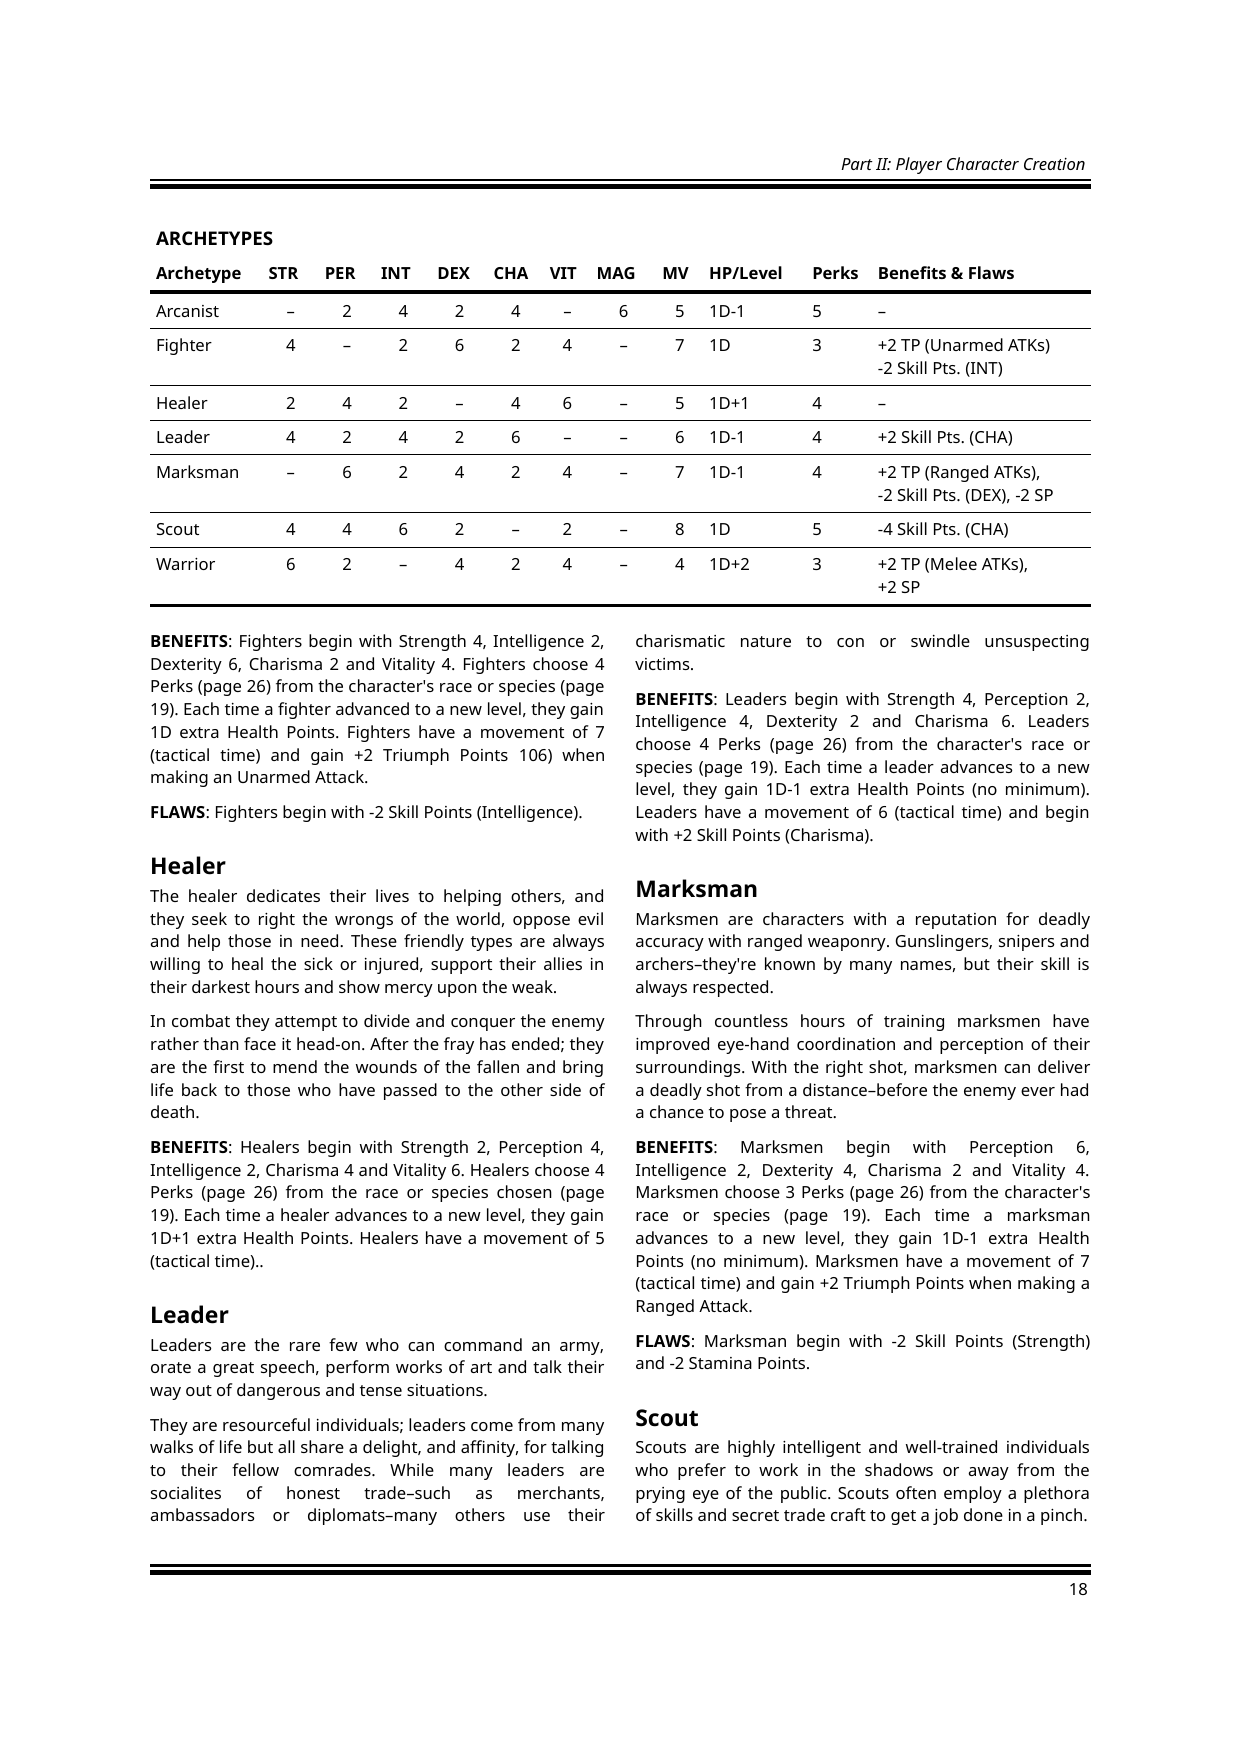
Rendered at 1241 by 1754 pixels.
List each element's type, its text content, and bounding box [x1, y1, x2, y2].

table_cell 4 [319, 386, 375, 420]
table_cell 4 [656, 548, 703, 604]
table_cell 2 [375, 329, 431, 385]
table_cell 4 [263, 329, 319, 385]
table_cell 2 [431, 421, 487, 454]
table_cell STR [263, 256, 319, 290]
text The healer dedicates their lives to helping others, and they seek to right the wrongs of the world, oppose evil and help those in need. These friendly types are always willing to heal the sick or injured, support their allies in their darkest hours and show mercy upon the weak. [150, 884, 605, 998]
table_cell 6 [591, 294, 656, 328]
table_cell Archetype [150, 256, 262, 290]
table_cell INT [375, 256, 431, 290]
table_cell 8 [656, 513, 703, 546]
table_cell 2 [375, 455, 431, 512]
table_header Archetypes [150, 219, 1091, 256]
table_cell +2 TP (Unarmed ATKs) -2 Skill Pts. (INT) [872, 329, 1091, 385]
table_cell 6 [263, 548, 319, 604]
table_cell DEX [431, 256, 487, 290]
table_cell 2 [544, 513, 591, 546]
table_cell Fighter [150, 329, 262, 385]
table_cell – [591, 513, 656, 546]
table_cell Scout [150, 513, 262, 546]
table_cell – [591, 386, 656, 420]
table_cell Leader [150, 421, 262, 454]
table_cell 6 [544, 386, 591, 420]
table_cell – [319, 329, 375, 385]
table_cell Healer [150, 386, 262, 420]
text FLAWS: Fighters begin with -2 Skill Points (Intelligence). [150, 801, 605, 823]
table_cell Warrior [150, 548, 262, 604]
text Leaders are the rare few who can command an army, orate a great speech, perform works of art and talk their way out of dangerous and tense situations. [150, 1333, 605, 1401]
table_cell – [431, 386, 487, 420]
table_cell – [591, 329, 656, 385]
table_cell 7 [656, 455, 703, 512]
text Through countless hours of training marksmen have improved eye-hand coordination and perception of their surroundings. With the right shot, marksmen can deliver a deadly shot from a distance–before the enemy ever had a chance to pose a threat. [635, 1010, 1091, 1124]
table_cell 4 [431, 548, 487, 604]
table_cell 1D [703, 329, 806, 385]
table_cell 2 [319, 548, 375, 604]
table_cell CHA [488, 256, 544, 290]
text BENEFITS: Marksmen begin with Perception 6, Intelligence 2, Dexterity 4, Charisma 2 and Vitality 4. Marksmen choose 3 Perks (page 21) from the character's race or species (page 16). Each time a marksman advances to a new level, they gain 1D-1 extra Health Points (no minimum). Marksmen have a movement of 7 (tactical time) and gain +2 Triumph Points when making a Ranged Attack. [635, 1136, 1091, 1317]
table_cell 1D+2 [703, 548, 806, 604]
table_cell 4 [488, 386, 544, 420]
subtitle Leader [150, 1299, 605, 1330]
table_cell 1D-1 [703, 294, 806, 328]
subtitle Healer [150, 850, 605, 882]
table_cell 2 [263, 386, 319, 420]
table_cell Marksman [150, 455, 262, 512]
table_cell – [591, 455, 656, 512]
table_cell 4 [806, 386, 872, 420]
table_cell 2 [431, 294, 487, 328]
table_cell 1D+1 [703, 386, 806, 420]
text FLAWS: Marksman begin with -2 Skill Points (Strength) and -2 Stamina Points. [635, 1329, 1091, 1375]
table_cell 2 [431, 513, 487, 546]
text BENEFITS: Leaders begin with Strength 4, Perception 2, Intelligence 4, Dexterity 2 and Charisma 6. Leaders choose 4 Perks (page 21) from the character's race or species (page 16). Each time a leader advances to a new level, they gain 1D-1 extra Health Points (no minimum). Leaders have a movement of 6 (tactical time) and begin with +2 Skill Points (Charisma). [635, 687, 1091, 846]
table_cell – [591, 548, 656, 604]
text BENEFITS: Healers begin with Strength 2, Perception 4, Intelligence 2, Charisma 4 and Vitality 6. Healers choose 4 Perks (page 21) from the race or species chosen (page 16). Each time a healer advances to a new level, they gain 1D+1 extra Health Points. Healers have a movement of 5 (tactical time).. [150, 1136, 605, 1272]
table_cell +2 TP (Melee ATKs), +2 SP [872, 548, 1091, 604]
table_cell 1D [703, 513, 806, 546]
table_cell 1D-1 [703, 421, 806, 454]
table_cell – [375, 548, 431, 604]
table_cell – [488, 513, 544, 546]
table_cell 4 [544, 455, 591, 512]
table_cell 3 [806, 548, 872, 604]
table_cell 2 [319, 294, 375, 328]
table_cell Perks [806, 256, 872, 290]
text charismatic nature to con or swindle unsuspecting victims. [635, 630, 1091, 675]
text Scouts are highly intelligent and well-trained individuals who prefer to work in the shadows or away from the prying eye of the public. Scouts often employ a plethora of skills and secret trade craft to get a job done in a pinch. [635, 1436, 1091, 1527]
table_cell +2 Skill Pts. (CHA) [872, 421, 1091, 454]
table_cell MAG [591, 256, 656, 290]
table_cell 4 [319, 513, 375, 546]
table_cell – [263, 294, 319, 328]
text In combat they attempt to divide and conquer the enemy rather than face it head-on. After the fray has ended; they are the first to mend the wounds of the fallen and bring life back to those who have passed to the other side of death. [150, 1010, 605, 1124]
table_cell 4 [375, 421, 431, 454]
table_cell – [872, 386, 1091, 420]
table_cell 3 [806, 329, 872, 385]
text BENEFITS: Fighters begin with Strength 4, Intelligence 2, Dexterity 6, Charisma 2 and Vitality 4. Fighters choose 4 Perks (page 21) from the character's race or species (page 16). Each time a fighter advanced to a new level, they gain 1D extra Health Points. Fighters have a movement of 7 (tactical time) and gain +2 Triumph Points 79) when making an Unarmed Attack. [150, 630, 605, 789]
table_cell 7 [656, 329, 703, 385]
table_cell 4 [544, 329, 591, 385]
table_cell 4 [544, 548, 591, 604]
table_cell – [263, 455, 319, 512]
table_cell VIT [544, 256, 591, 290]
subtitle Scout [635, 1402, 1091, 1433]
subtitle Marksman [635, 873, 1091, 904]
table_cell PER [319, 256, 375, 290]
table_cell +2 TP (Ranged ATKs), -2 Skill Pts. (DEX), -2 SP [872, 455, 1091, 512]
table_cell 2 [488, 548, 544, 604]
table_cell 2 [488, 455, 544, 512]
table_cell HP/Level [703, 256, 806, 290]
table_cell – [591, 421, 656, 454]
table_cell 6 [375, 513, 431, 546]
table_cell 4 [375, 294, 431, 328]
table_cell Benefits & Flaws [872, 256, 1091, 290]
table_cell 2 [375, 386, 431, 420]
table_cell 6 [431, 329, 487, 385]
table_cell 5 [806, 294, 872, 328]
table_cell 4 [431, 455, 487, 512]
table_cell – [544, 421, 591, 454]
table_cell 6 [319, 455, 375, 512]
table_cell – [544, 294, 591, 328]
table_cell 5 [656, 386, 703, 420]
table_cell 1D-1 [703, 455, 806, 512]
table_cell 2 [488, 329, 544, 385]
text They are resourceful individuals; leaders come from many walks of life but all share a delight, and affinity, for talking to their fellow comrades. While many leaders are socialites of honest trade–such as merchants, ambassadors or diplomats–many others use their [150, 1413, 605, 1527]
table_cell – [872, 294, 1091, 328]
table_cell 2 [319, 421, 375, 454]
table_cell 4 [263, 421, 319, 454]
table_cell 4 [806, 455, 872, 512]
table_cell -4 Skill Pts. (CHA) [872, 513, 1091, 546]
table_cell 4 [488, 294, 544, 328]
table_cell MV [656, 256, 703, 290]
table_cell 5 [806, 513, 872, 546]
table_cell 4 [263, 513, 319, 546]
table_cell 6 [488, 421, 544, 454]
table_cell 5 [656, 294, 703, 328]
table_cell 6 [656, 421, 703, 454]
text Marksmen are characters with a reputation for deadly accuracy with ranged weaponry. Gunslingers, snipers and archers–they're known by many names, but their skill is always respected. [635, 907, 1091, 998]
table_cell Arcanist [150, 294, 262, 328]
table_cell 4 [806, 421, 872, 454]
